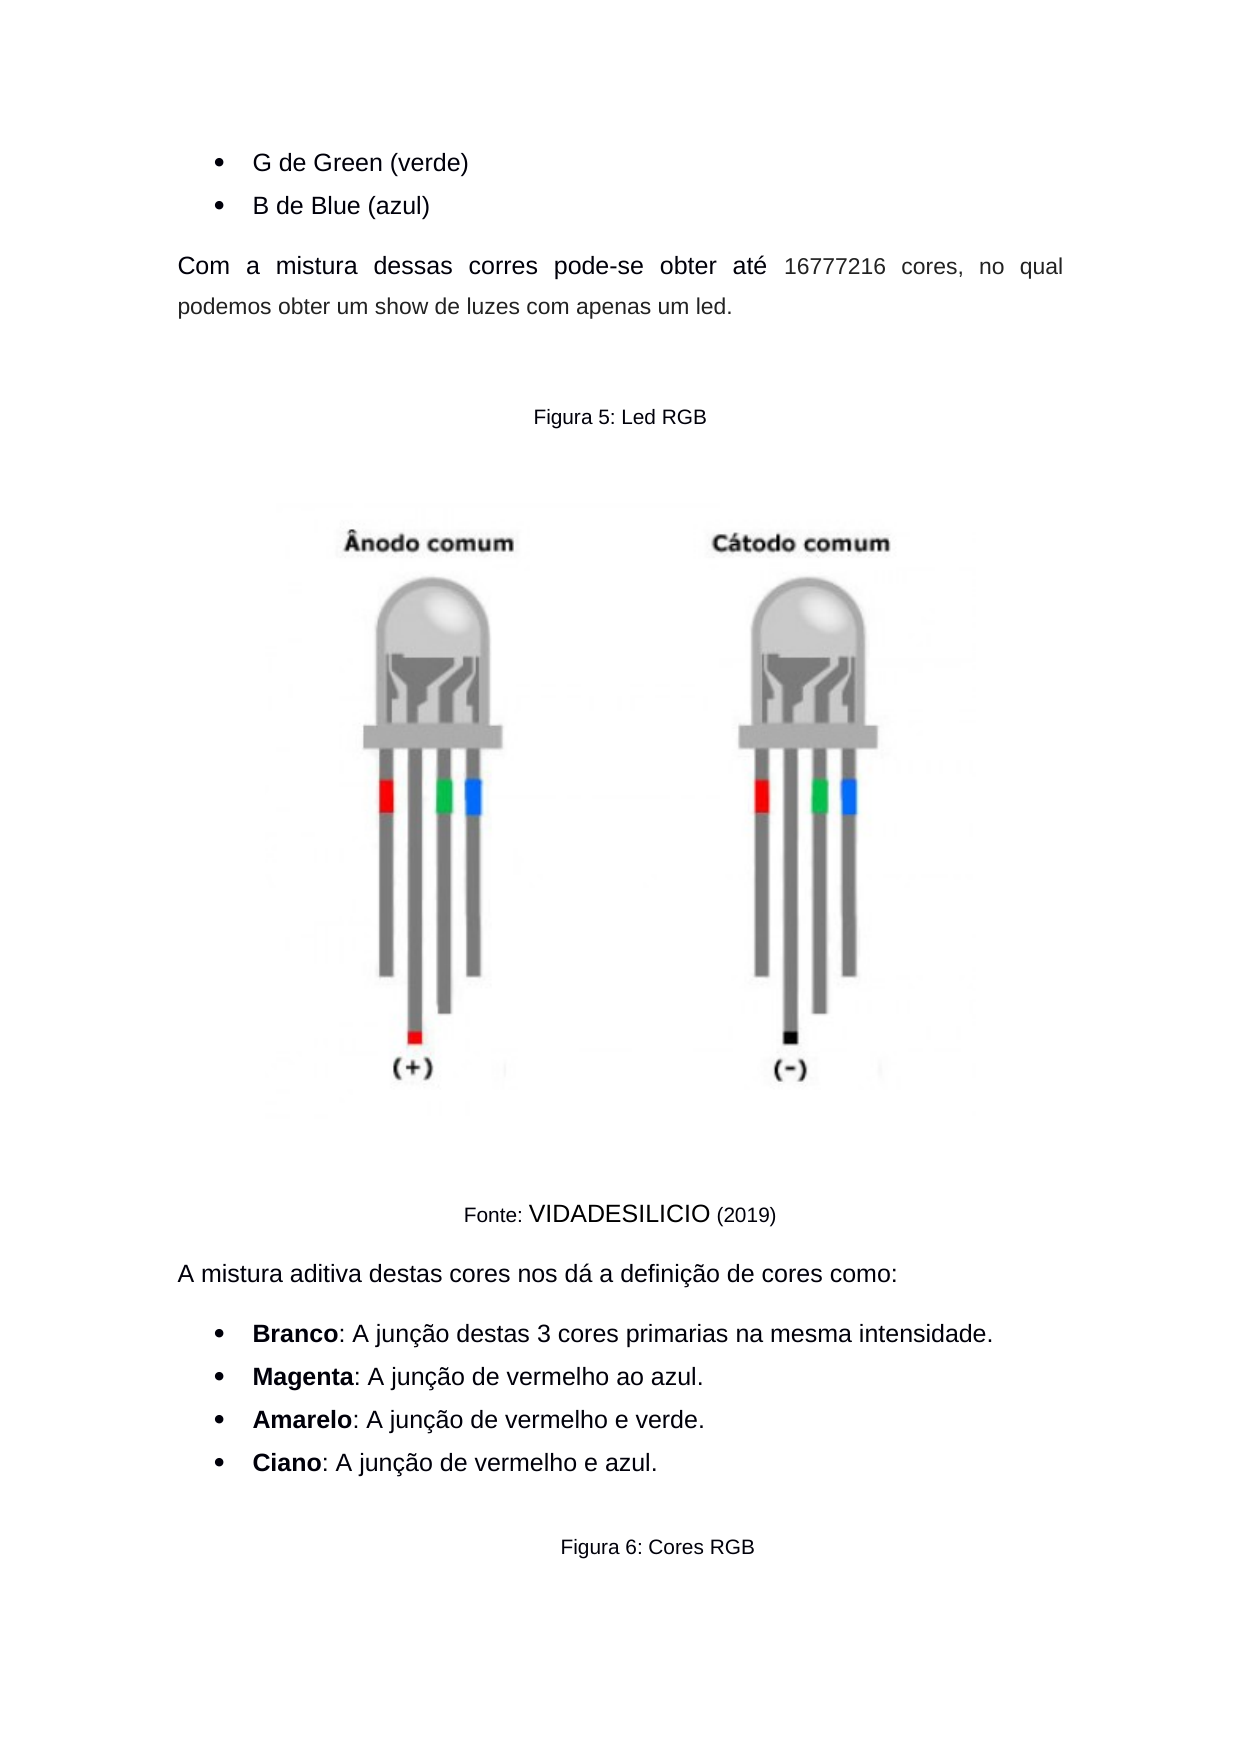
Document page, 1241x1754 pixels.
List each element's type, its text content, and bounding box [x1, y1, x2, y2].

list Branco: A junção destas 3 cores primarias na mesma intensidade. [215, 1319, 1063, 1347]
list Amarelo: A junção de vermelho e verde. [215, 1405, 1063, 1434]
text A mistura aditiva destas cores nos dá a definição de cores como: [177, 1259, 1063, 1288]
text Figura 5: Led RGB [177, 405, 1063, 429]
list B de Blue (azul) [215, 191, 1063, 220]
text Fonte: VIDADESILICIO (2019) [177, 1199, 1063, 1228]
list G de Green (verde) [215, 148, 1063, 176]
list Figura 6: Cores RGB [252, 1535, 1063, 1559]
list Magenta: A junção de vermelho ao azul. [215, 1362, 1063, 1391]
list Ciano: A junção de vermelho e azul. [215, 1448, 1063, 1477]
text Com a mistura dessas corres pode-se obter até 16777216 cores, no qual podemos obter um show de luzes com apenas um led. [177, 251, 1063, 319]
picture [264, 457, 976, 1169]
